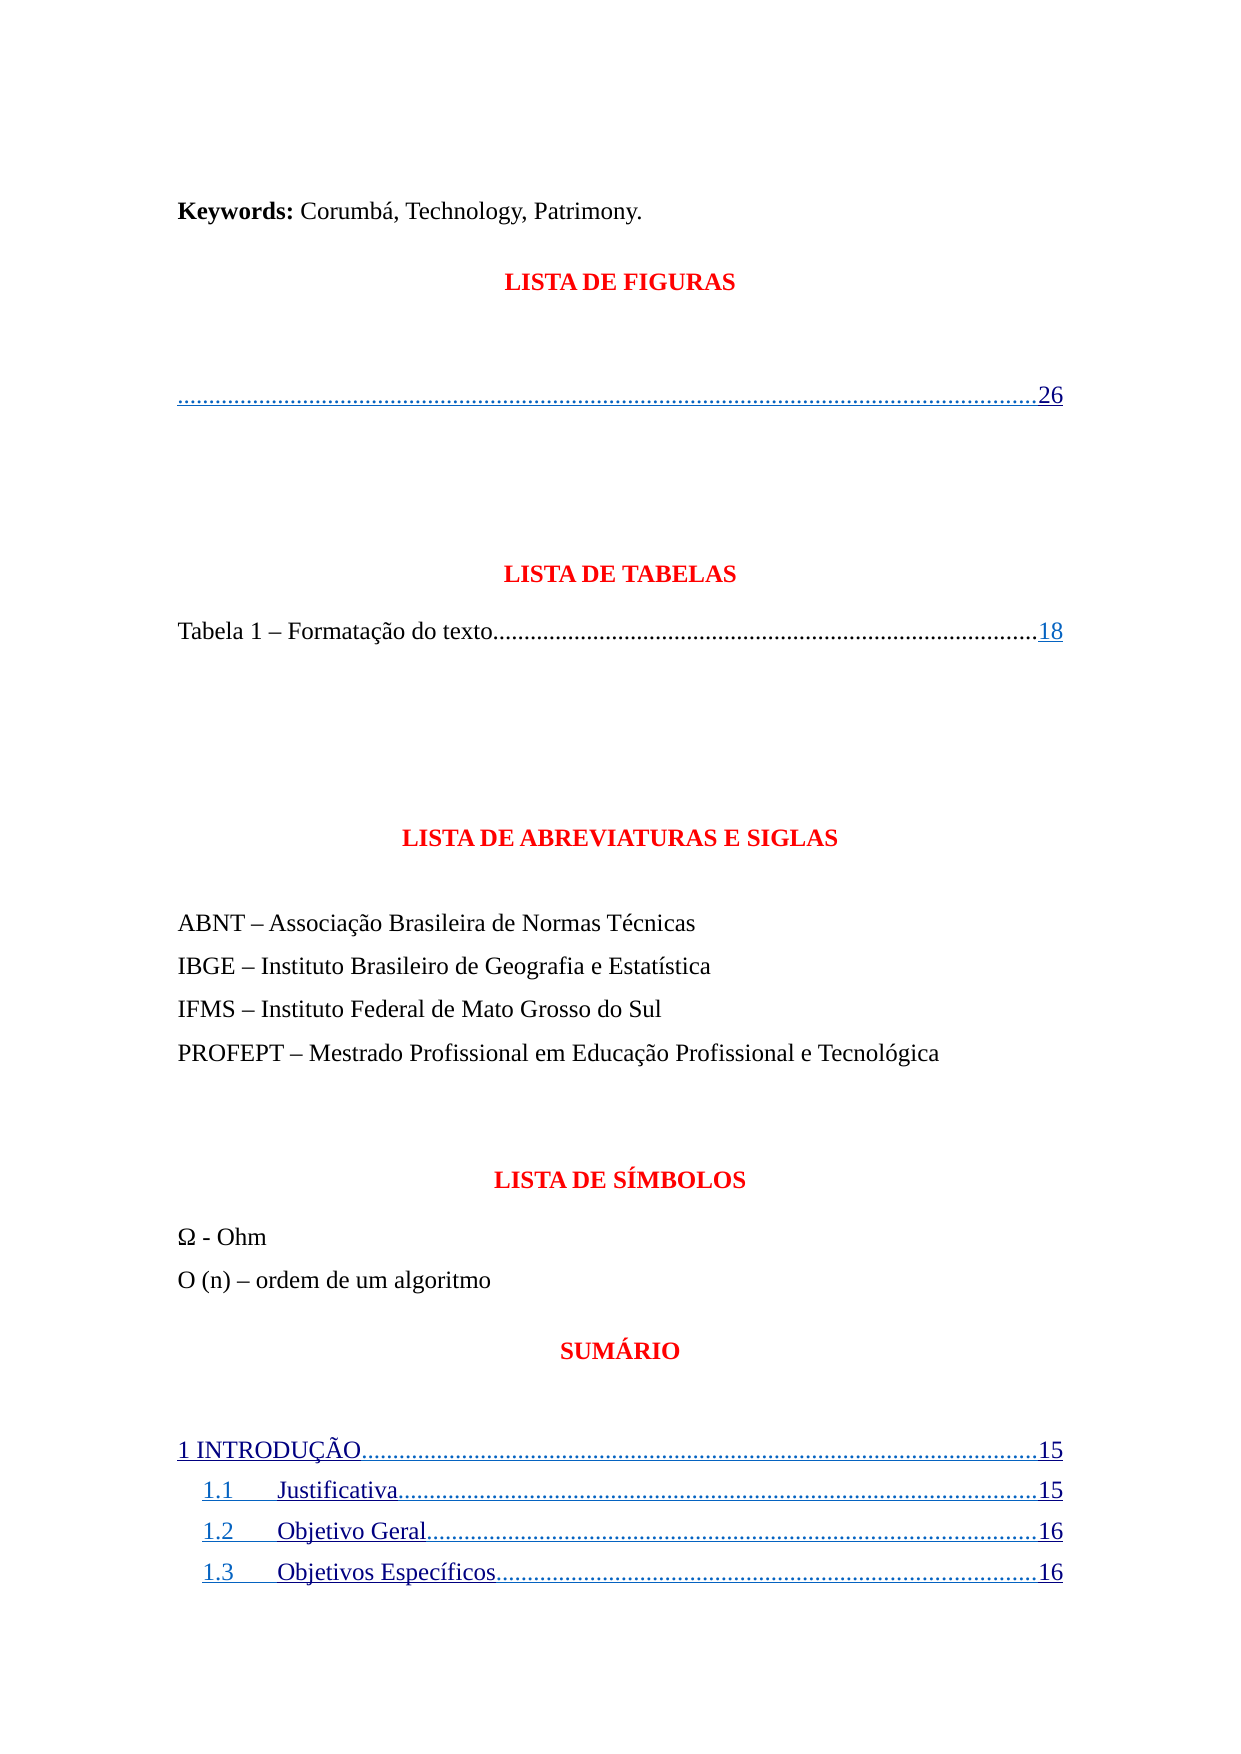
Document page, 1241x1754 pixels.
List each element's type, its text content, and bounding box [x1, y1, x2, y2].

text IFMS – Instituto Federal de Mato Grosso do Sul [177, 994, 1063, 1023]
text 26 [177, 380, 1063, 405]
text 1.2 Objetivo Geral 16 [202, 1515, 1063, 1541]
text IBGE – Instituto Brasileiro de Geografia e Estatística [177, 951, 1063, 980]
text Ω - Ohm [177, 1222, 1063, 1250]
text Keywords: Corumbá, Technology, Patrimony. [177, 196, 1063, 224]
text SUMÁRIO [177, 1336, 1063, 1365]
text LISTA DE FIGURAS [177, 267, 1063, 296]
text LISTA DE TABELAS [177, 559, 1063, 588]
text ABNT – Associação Brasileira de Normas Técnicas [177, 908, 1063, 937]
text 1 INTRODUÇÃO 15 [177, 1435, 1063, 1460]
text 1.1 Justificativa 15 [202, 1474, 1063, 1500]
text LISTA DE ABREVIATURAS E SIGLAS [177, 823, 1063, 852]
text O (n) – ordem de um algoritmo [177, 1265, 1063, 1293]
text PROFEPT – Mestrado Profissional em Educação Profissional e Tecnológica [177, 1038, 1063, 1066]
text Tabela 1 – Formatação do texto 18 [177, 616, 1063, 645]
text 1.3 Objetivos Específicos 16 [202, 1556, 1063, 1582]
text LISTA DE SÍMBOLOS [177, 1165, 1063, 1194]
